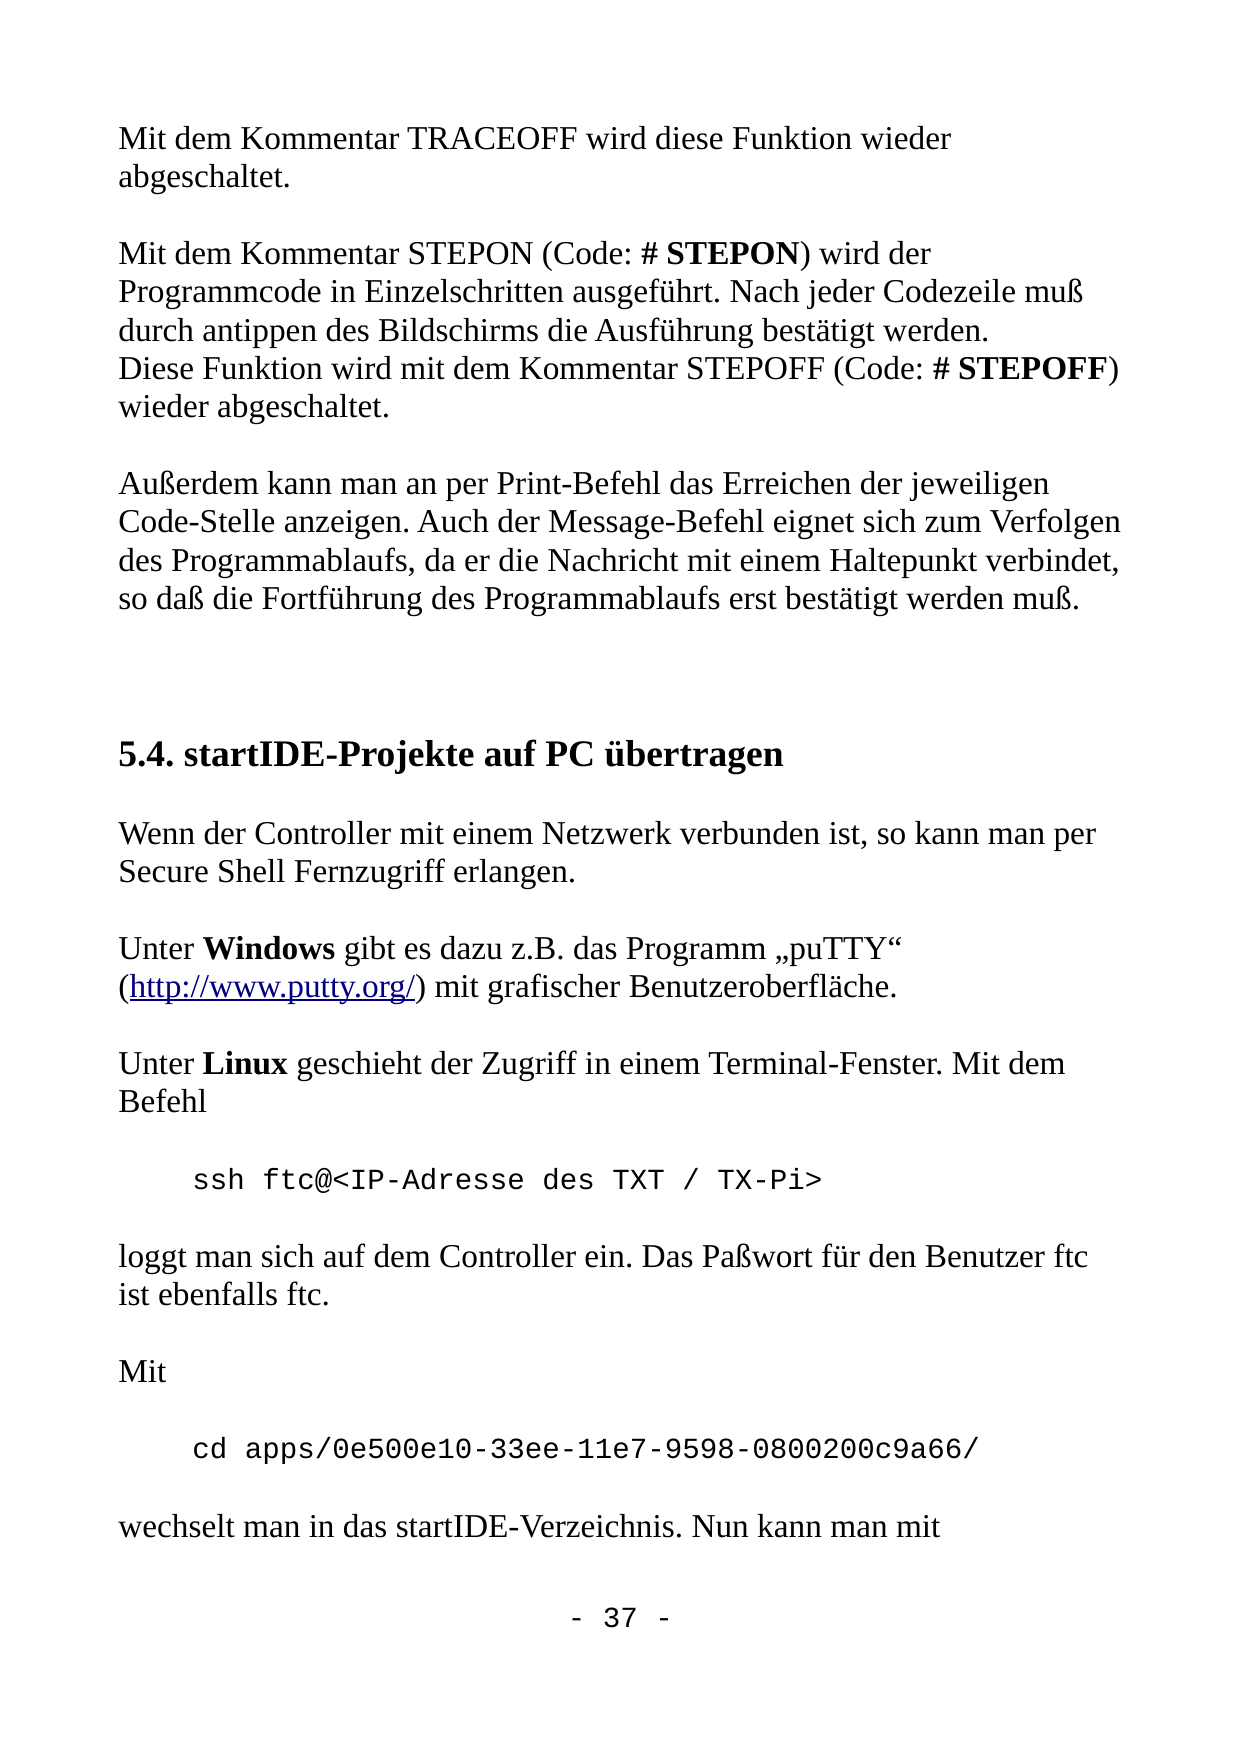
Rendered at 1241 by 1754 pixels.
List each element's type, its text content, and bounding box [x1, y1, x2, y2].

text Unter Linux geschieht der Zugriff in einem Terminal-Fenster. Mit dem Befehl [118, 1043, 1122, 1119]
text ssh ftc@<IP-Adresse des TXT / TX-Pi> [118, 1158, 1122, 1198]
text Mit dem Kommentar TRACEOFF wird diese Funktion wieder abgeschaltet. [118, 118, 1122, 195]
text Unter Windows gibt es dazu z.B. das Programm „puTTY“ (http://www.putty.org/) mit grafischer Benutzeroberfläche. [118, 928, 1122, 1004]
text 5.4. startIDE-Projekte auf PC übertragen [118, 731, 1122, 774]
text cd apps/0e500e10-33ee-11e7-9598-0800200c9a66/ [118, 1428, 1122, 1468]
text Wenn der Controller mit einem Netzwerk verbunden ist, so kann man per Secure Shell Fernzugriff erlangen. [118, 813, 1122, 889]
text Diese Funktion wird mit dem Kommentar STEPOFF (Code: # STEPOFF) wieder abgeschaltet. [118, 348, 1122, 425]
text Mit [118, 1351, 1122, 1389]
text wechselt man in das startIDE-Verzeichnis. Nun kann man mit [118, 1506, 1122, 1544]
text Mit dem Kommentar STEPON (Code: # STEPON) wird der Programmcode in Einzelschritten ausgeführt. Nach jeder Codezeile muß durch antippen des Bildschirms die Ausführung bestätigt werden. [118, 233, 1122, 348]
text Außerdem kann man an per Print-Befehl das Erreichen der jeweiligen Code-Stelle anzeigen. Auch der Message-Befehl eignet sich zum Verfolgen des Programmablaufs, da er die Nachricht mit einem Haltepunkt verbindet, so daß die Fortführung des Programmablaufs erst bestätigt werden muß. [118, 463, 1122, 616]
text loggt man sich auf dem Controller ein. Das Paßwort für den Benutzer ftc ist ebenfalls ftc. [118, 1236, 1122, 1313]
